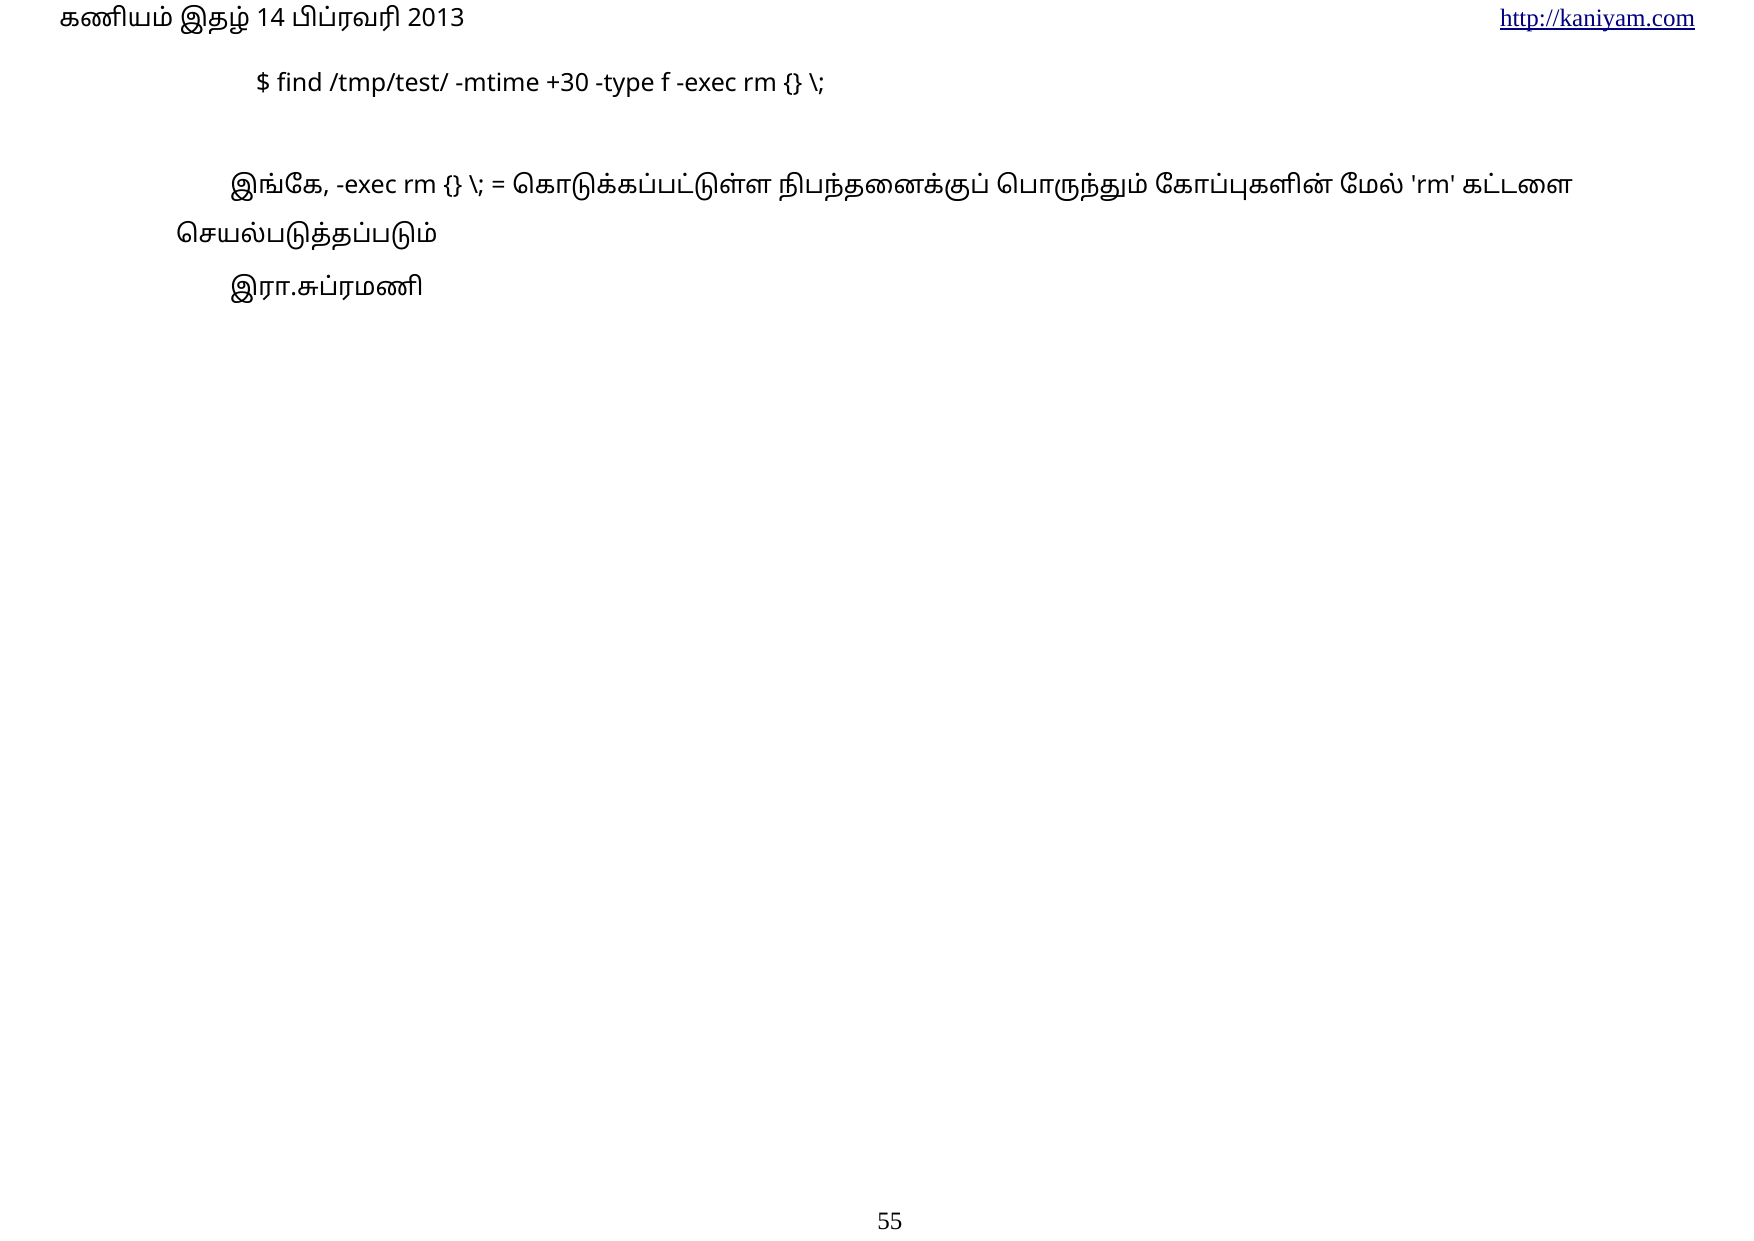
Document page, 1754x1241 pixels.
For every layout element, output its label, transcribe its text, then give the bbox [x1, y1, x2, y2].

text இங்கே, -exec rm {} \; = கொடுக்கப்பட்டுள்ள நிபந்தனைக்குப் பொருந்தும் கோப்புகளின் மேல் 'rm' கட்டளை செயல்படுத்தப்படும் [176, 166, 1695, 252]
text இரா.சுப்ரமணி [176, 268, 1695, 305]
text $ find /tmp/test/ -mtime +30 -type f -exec rm {} \; [176, 64, 1695, 98]
